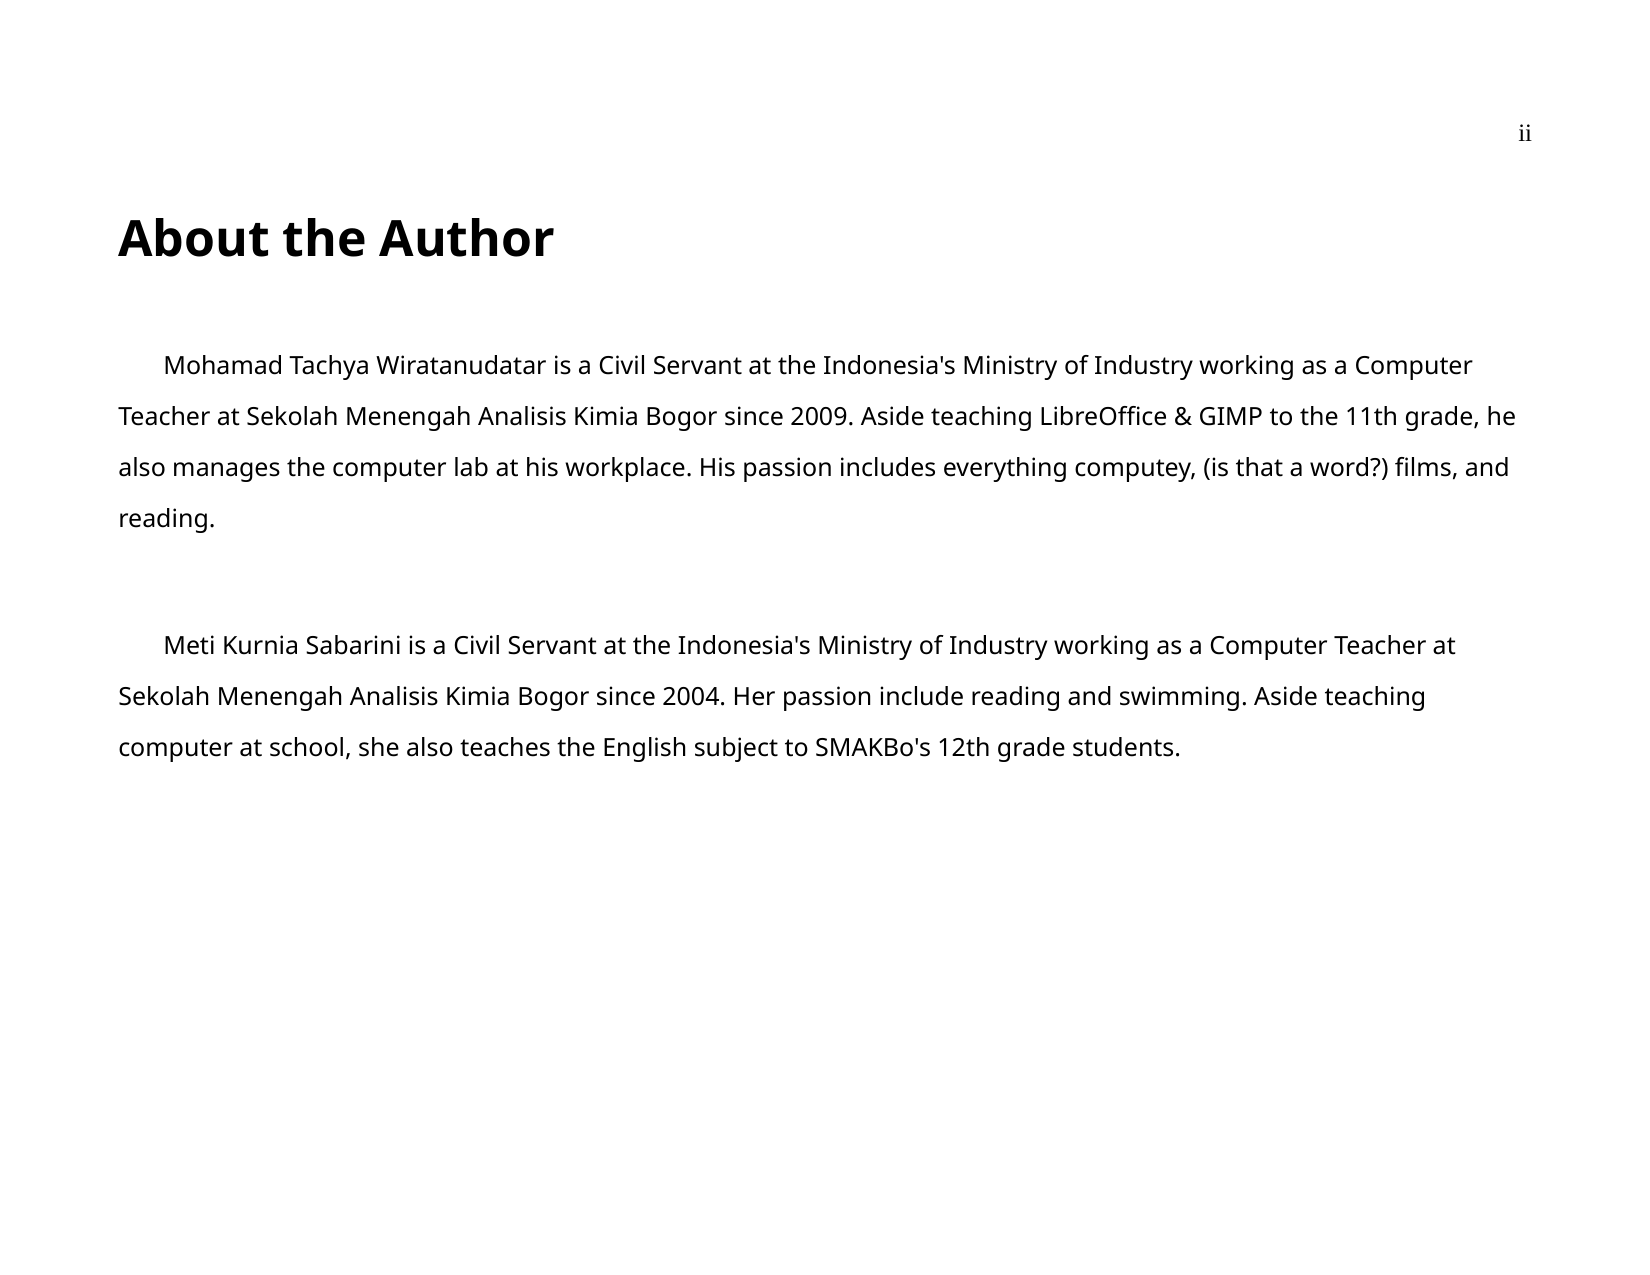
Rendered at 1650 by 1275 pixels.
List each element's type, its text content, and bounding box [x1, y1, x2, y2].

text Meti Kurnia Sabarini is a Civil Servant at the Indonesia's Ministry of Industry working as a Computer Teacher at Sekolah Menengah Analisis Kimia Bogor since 2004. Her passion include reading and swimming. Aside teaching computer at school, she also teaches the English subject to SMAKBo's 12th grade students. [118, 627, 1532, 764]
text Mohamad Tachya Wiratanudatar is a Civil Servant at the Indonesia's Ministry of Industry working as a Computer Teacher at Sekolah Menengah Analisis Kimia Bogor since 2009. Aside teaching LibreOffice & GIMP to the 11th grade, he also manages the computer lab at his workplace. His passion includes everything computey, (is that a word?) films, and reading. [118, 347, 1532, 534]
subtitle About the Author [118, 203, 1532, 271]
